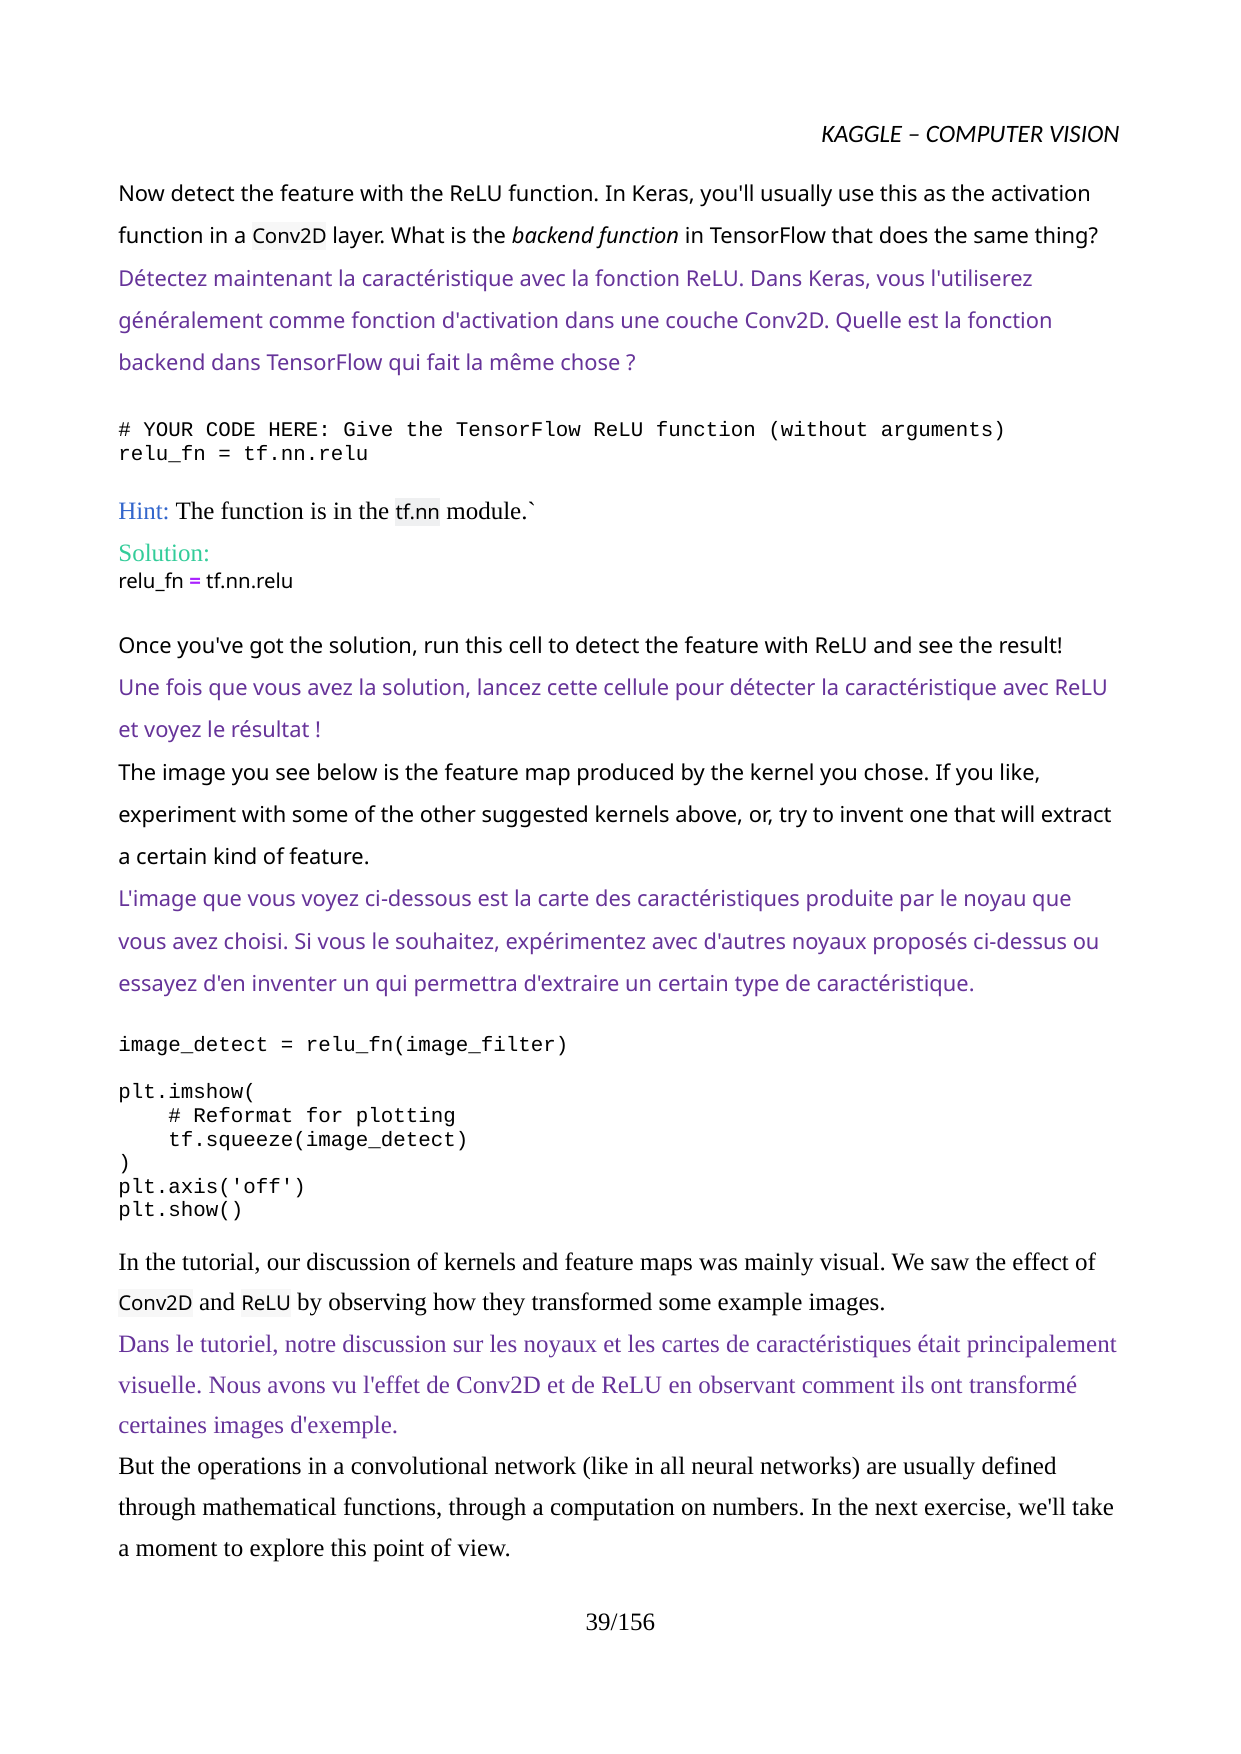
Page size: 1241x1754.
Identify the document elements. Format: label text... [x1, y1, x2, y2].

text image_detect = relu_fn(image_filter) [118, 1034, 1122, 1058]
text plt.axis('off') [118, 1176, 1122, 1199]
text ) [118, 1152, 1122, 1176]
text relu_fn = tf.nn.relu [118, 567, 1122, 594]
text Hint: The function is in the tf.nn module.` [118, 496, 1122, 526]
text Now detect the feature with the ReLU function. In Keras, you'll usually use this as the activation function in a Conv2D layer. What is the backend function in TensorFlow that does the same thing? [118, 178, 1122, 250]
text Une fois que vous avez la solution, lancez cette cellule pour détecter la caractéristique avec ReLU et voyez le résultat ! [118, 672, 1122, 744]
text tf.squeeze(image_detect) [118, 1128, 1122, 1152]
text # YOUR CODE HERE: Give the TensorFlow ReLU function (without arguments) [118, 419, 1122, 443]
text Détectez maintenant la caractéristique avec la fonction ReLU. Dans Keras, vous l'utiliserez généralement comme fonction d'activation dans une couche Conv2D. Quelle est la fonction backend dans TensorFlow qui fait la même chose ? [118, 263, 1122, 377]
text relu_fn = tf.nn.relu [118, 443, 1122, 467]
text Solution: [118, 538, 1122, 567]
text L'image que vous voyez ci-dessous est la carte des caractéristiques produite par le noyau que vous avez choisi. Si vous le souhaitez, expérimentez avec d'autres noyaux proposés ci-dessus ou essayez d'en inventer un qui permettra d'extraire un certain type de caractéristique. [118, 883, 1122, 998]
text # Reformat for plotting [118, 1105, 1122, 1128]
text plt.imshow( [118, 1081, 1122, 1105]
text In the tutorial, our discussion of kernels and feature maps was mainly visual. We saw the effect of Conv2D and ReLU by observing how they transformed some example images. [118, 1247, 1122, 1317]
text The image you see below is the feature map produced by the kernel you chose. If you like, experiment with some of the other suggested kernels above, or, try to invent one that will extract a certain kind of feature. [118, 757, 1122, 871]
text Dans le tutoriel, notre discussion sur les noyaux et les cartes de caractéristiques était principalement visuelle. Nous avons vu l'effet de Conv2D et de ReLU en observant comment ils ont transformé certaines images d'exemple. [118, 1329, 1122, 1439]
text Once you've got the solution, run this cell to detect the feature with ReLU and see the result! [118, 630, 1122, 659]
text plt.show() [118, 1199, 1122, 1223]
text But the operations in a convolutional network (like in all neural networks) are usually defined through mathematical functions, through a computation on numbers. In the next exercise, we'll take a moment to explore this point of view. [118, 1451, 1122, 1561]
